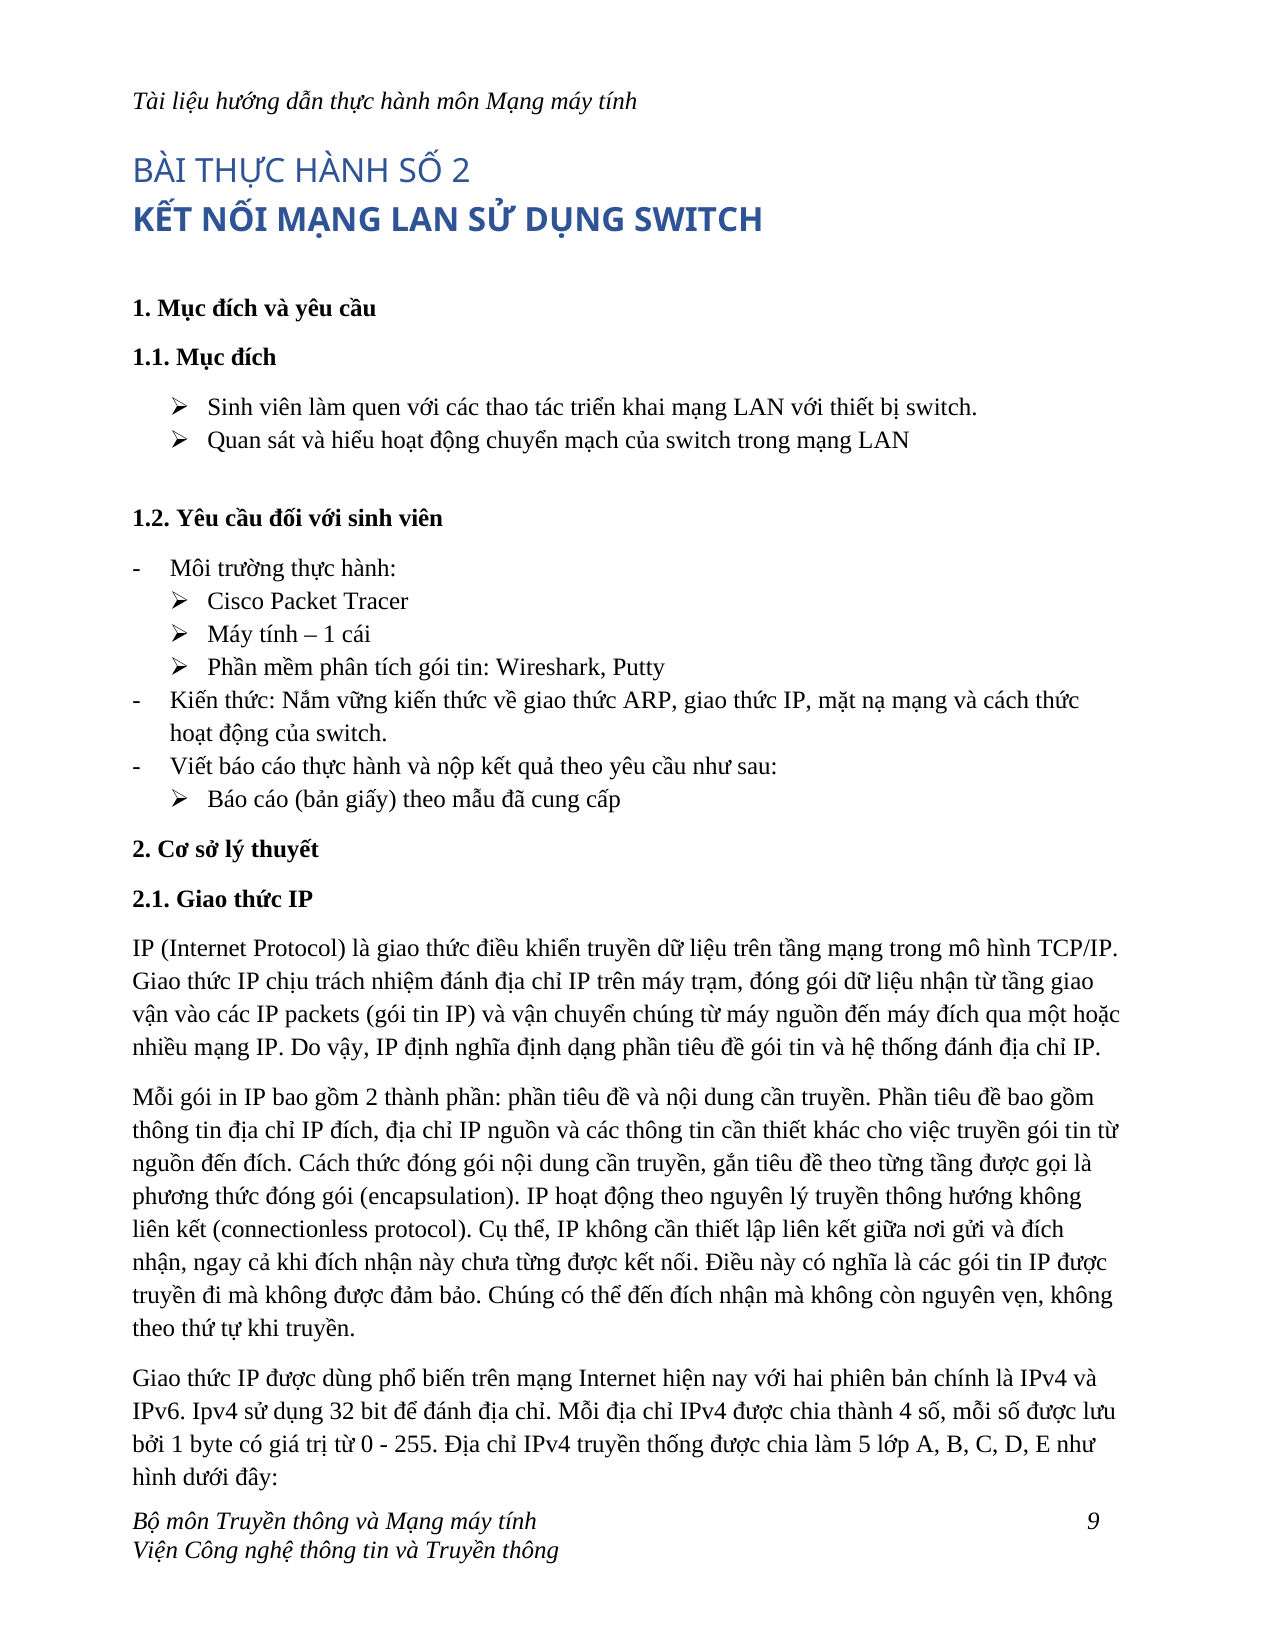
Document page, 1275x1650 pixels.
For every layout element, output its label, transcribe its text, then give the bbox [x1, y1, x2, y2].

text 2. Cơ sở lý thuyết [132, 834, 1125, 863]
list Phần mềm phân tích gói tin: Wireshark, Putty [169, 652, 1125, 681]
list Kiến thức: Nắm vững kiến thức về giao thức ARP, giao thức IP, mặt nạ mạng và cách thức hoạt động của switch. [132, 685, 1125, 747]
list Quan sát và hiểu hoạt động chuyển mạch của switch trong mạng LAN [169, 425, 1125, 454]
list Cisco Packet Tracer [169, 586, 1125, 615]
text 1. Mục đích và yêu cầu [132, 293, 1125, 321]
text 1.1. Mục đích [132, 342, 1125, 371]
list Báo cáo (bản giấy) theo mẫu đã cung cấp [169, 784, 1125, 813]
list Máy tính – 1 cái [169, 619, 1125, 648]
list Viết báo cáo thực hành và nộp kết quả theo yêu cầu như sau: [132, 751, 1125, 780]
text 1.2. Yêu cầu đối với sinh viên [132, 503, 1125, 532]
list Môi trường thực hành: [132, 553, 1125, 582]
subtitle BÀI THỰC HÀNH SỐ 2 KẾT NỐI MẠNG LAN SỬ DỤNG SWITCH [132, 147, 1125, 241]
text Giao thức IP được dùng phổ biến trên mạng Internet hiện nay với hai phiên bản chính là IPv4 và IPv6. Ipv4 sử dụng 32 bit để đánh địa chỉ. Mỗi địa chỉ IPv4 được chia thành 4 số, mỗi số được lưu bởi 1 byte có giá trị từ 0 - 255. Địa chỉ IPv4 truyền thống được chia làm 5 lớp A, B, C, D, E như hình dưới đây: [132, 1363, 1125, 1491]
list Sinh viên làm quen với các thao tác triển khai mạng LAN với thiết bị switch. [169, 392, 1125, 421]
text IP (Internet Protocol) là giao thức điều khiển truyền dữ liệu trên tầng mạng trong mô hình TCP/IP. Giao thức IP chịu trách nhiệm đánh địa chỉ IP trên máy trạm, đóng gói dữ liệu nhận từ tầng giao vận vào các IP packets (gói tin IP) và vận chuyển chúng từ máy nguồn đến máy đích qua một hoặc nhiều mạng IP. Do vậy, IP định nghĩa định dạng phần tiêu đề gói tin và hệ thống đánh địa chỉ IP. [132, 933, 1125, 1061]
text 2.1. Giao thức IP [132, 884, 1125, 912]
text Mỗi gói in IP bao gồm 2 thành phần: phần tiêu đề và nội dung cần truyền. Phần tiêu đề bao gồm thông tin địa chỉ IP đích, địa chỉ IP nguồn và các thông tin cần thiết khác cho việc truyền gói tin từ nguồn đến đích. Cách thức đóng gói nội dung cần truyền, gắn tiêu đề theo từng tầng được gọi là phương thức đóng gói (encapsulation). IP hoạt động theo nguyên lý truyền thông hướng không liên kết (connectionless protocol). Cụ thể, IP không cần thiết lập liên kết giữa nơi gửi và đích nhận, ngay cả khi đích nhận này chưa từng được kết nối. Điều này có nghĩa là các gói tin IP được truyền đi mà không được đảm bảo. Chúng có thể đến đích nhận mà không còn nguyên vẹn, không theo thứ tự khi truyền. [132, 1082, 1125, 1342]
